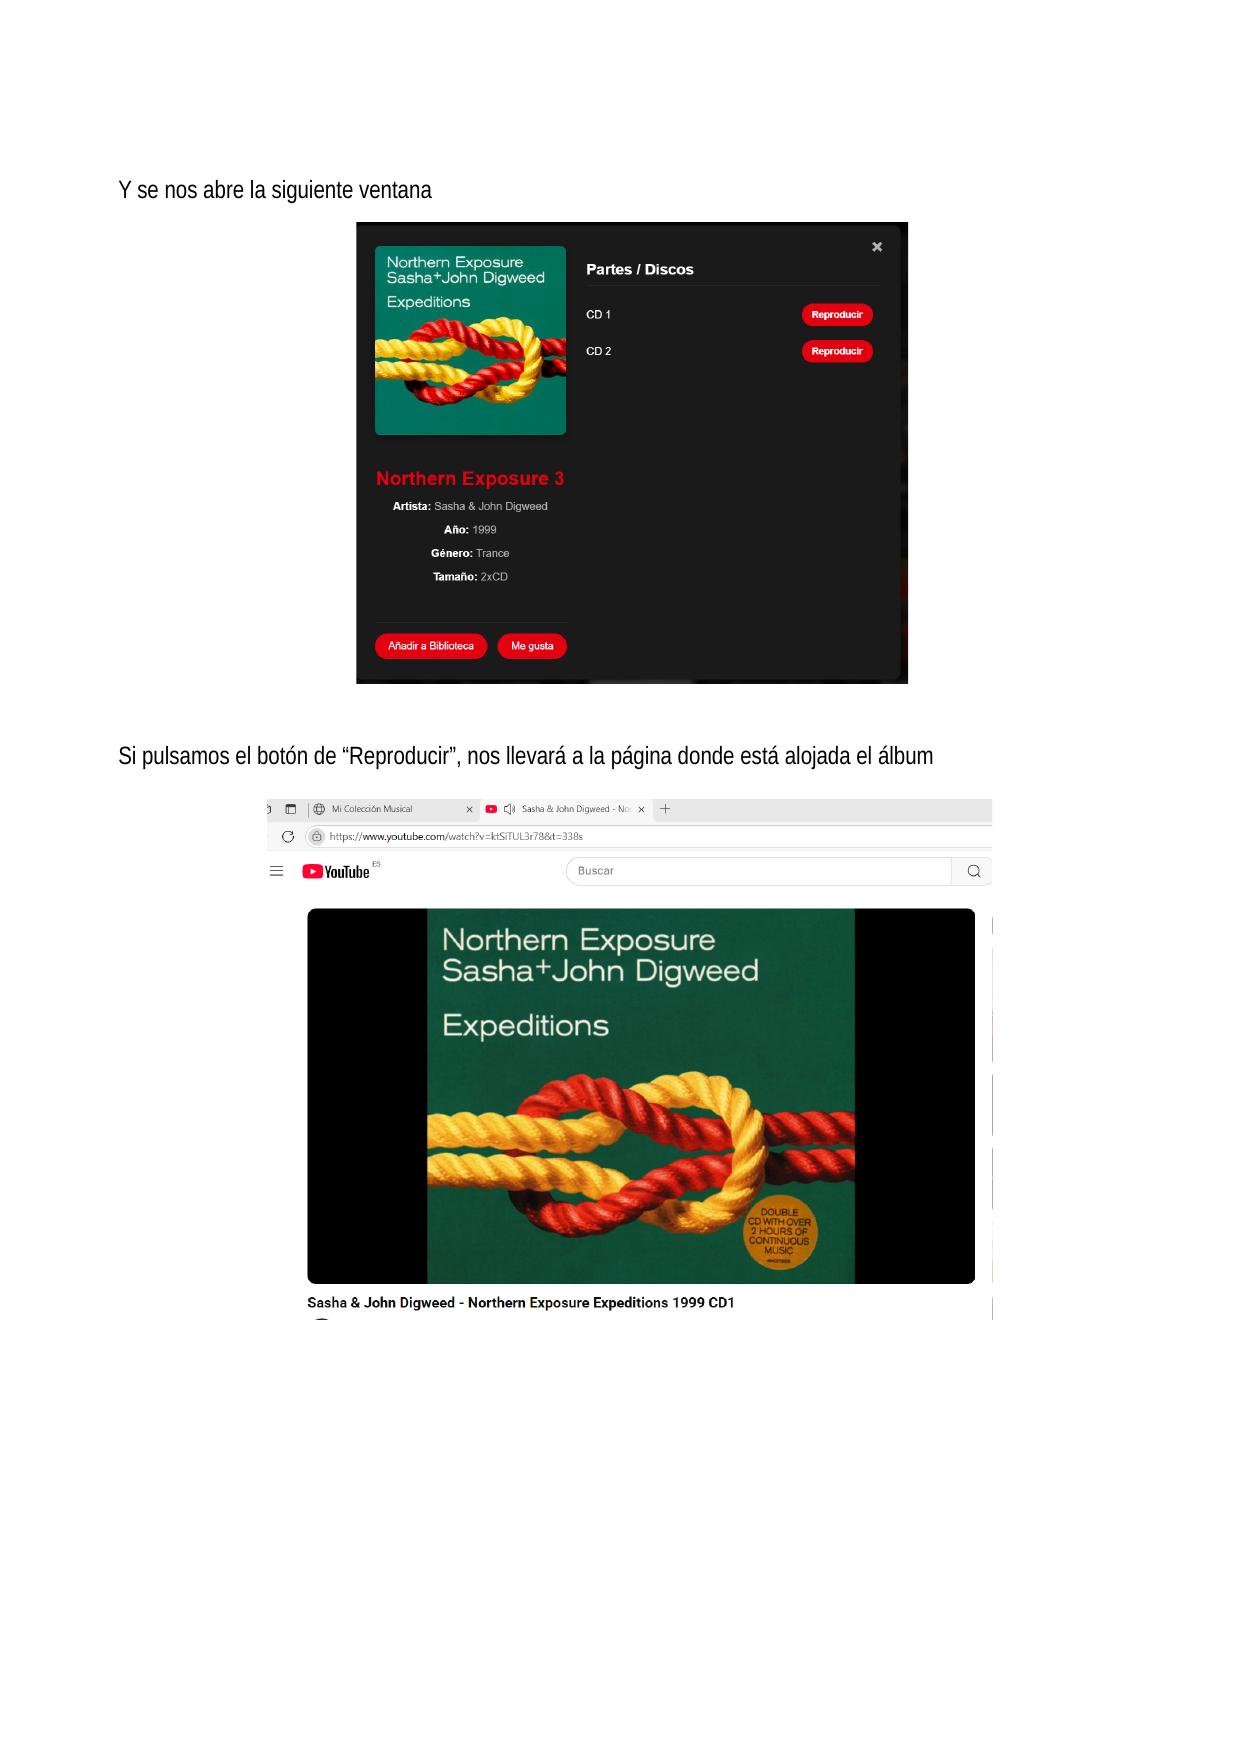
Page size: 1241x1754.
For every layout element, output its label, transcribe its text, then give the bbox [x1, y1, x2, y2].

picture [267, 799, 993, 1320]
picture [356, 222, 909, 684]
text Y se nos abre la siguiente ventana [118, 175, 1122, 204]
text Si pulsamos el botón de “Reproducir”, nos llevará a la página donde está alojada el álbum [118, 741, 1122, 769]
